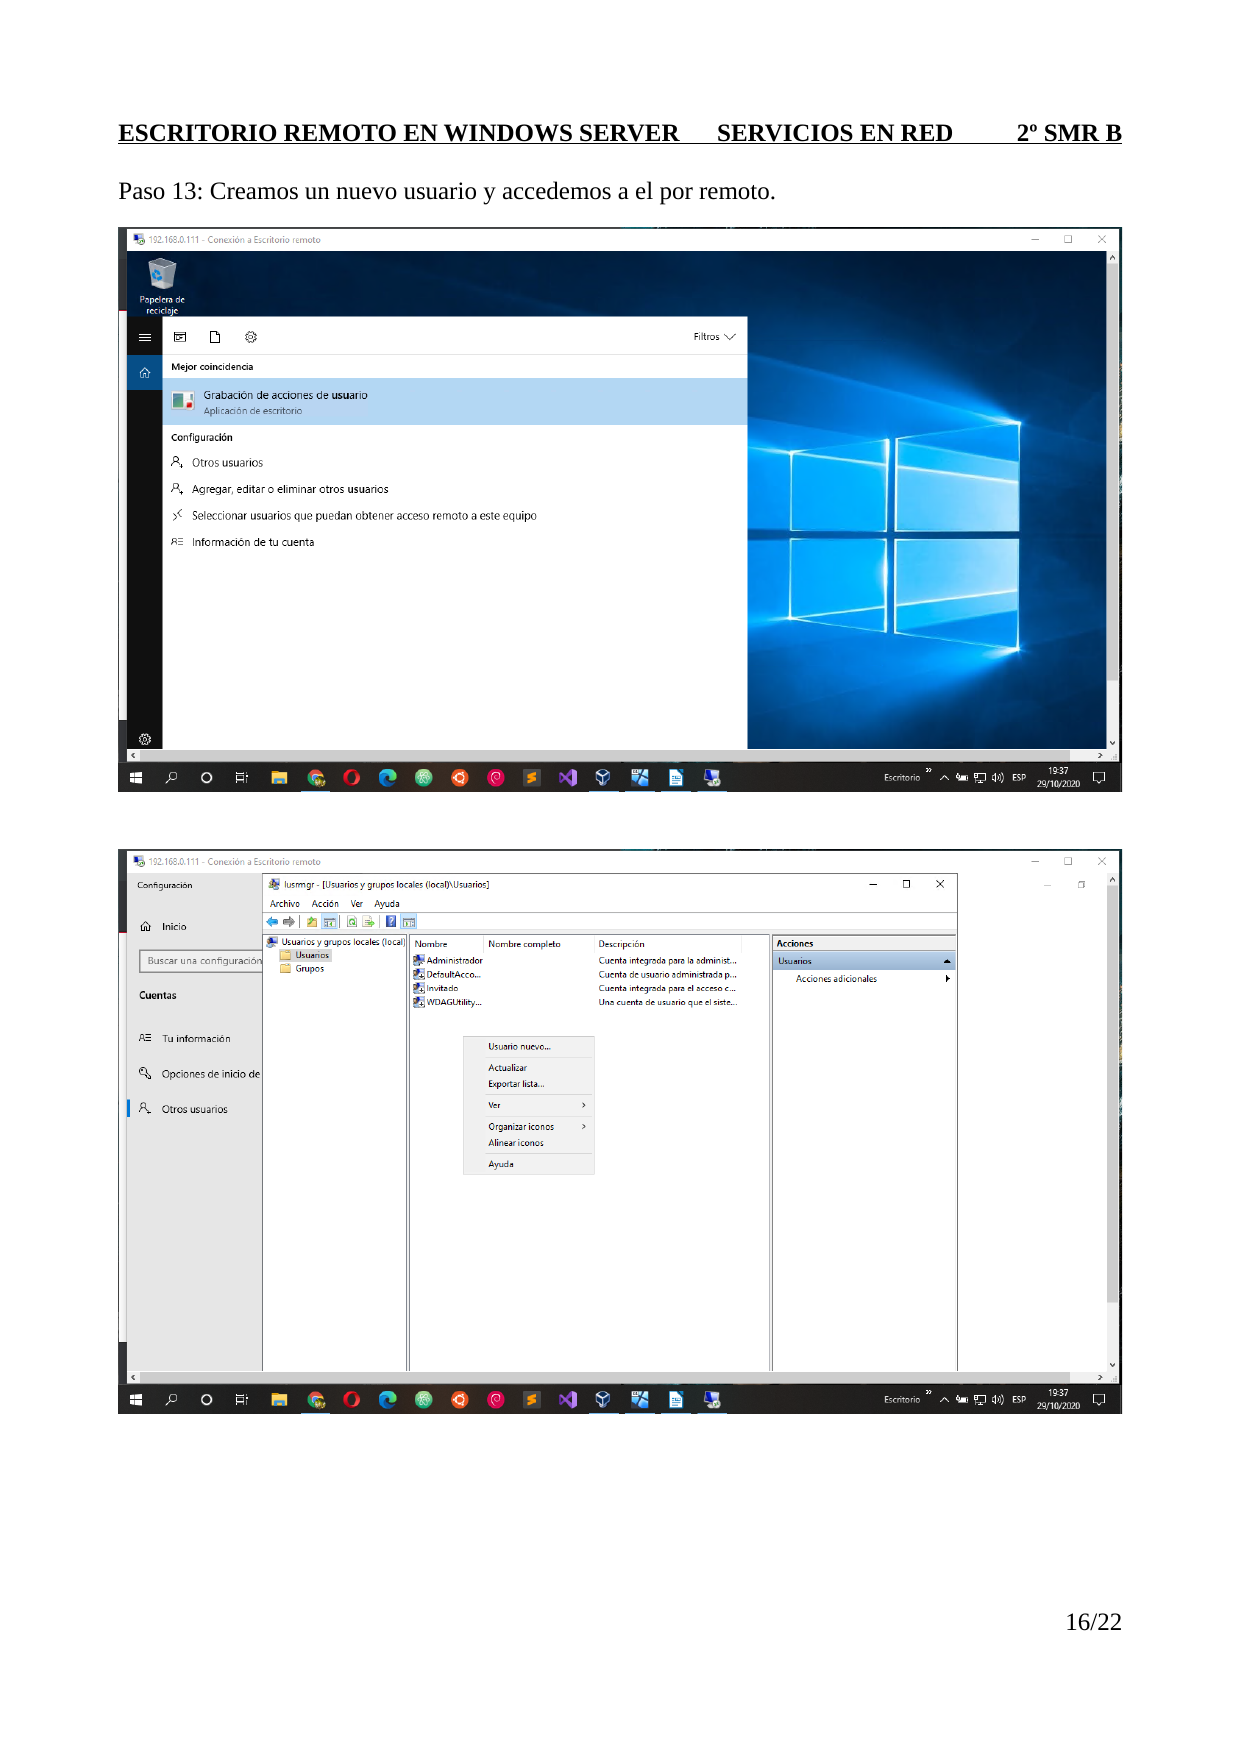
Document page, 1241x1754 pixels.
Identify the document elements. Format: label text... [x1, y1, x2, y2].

picture [118, 227, 1123, 792]
text Paso 13: Creamos un nuevo usuario y accedemos a el por remoto. [118, 176, 1122, 205]
picture [118, 849, 1123, 1414]
